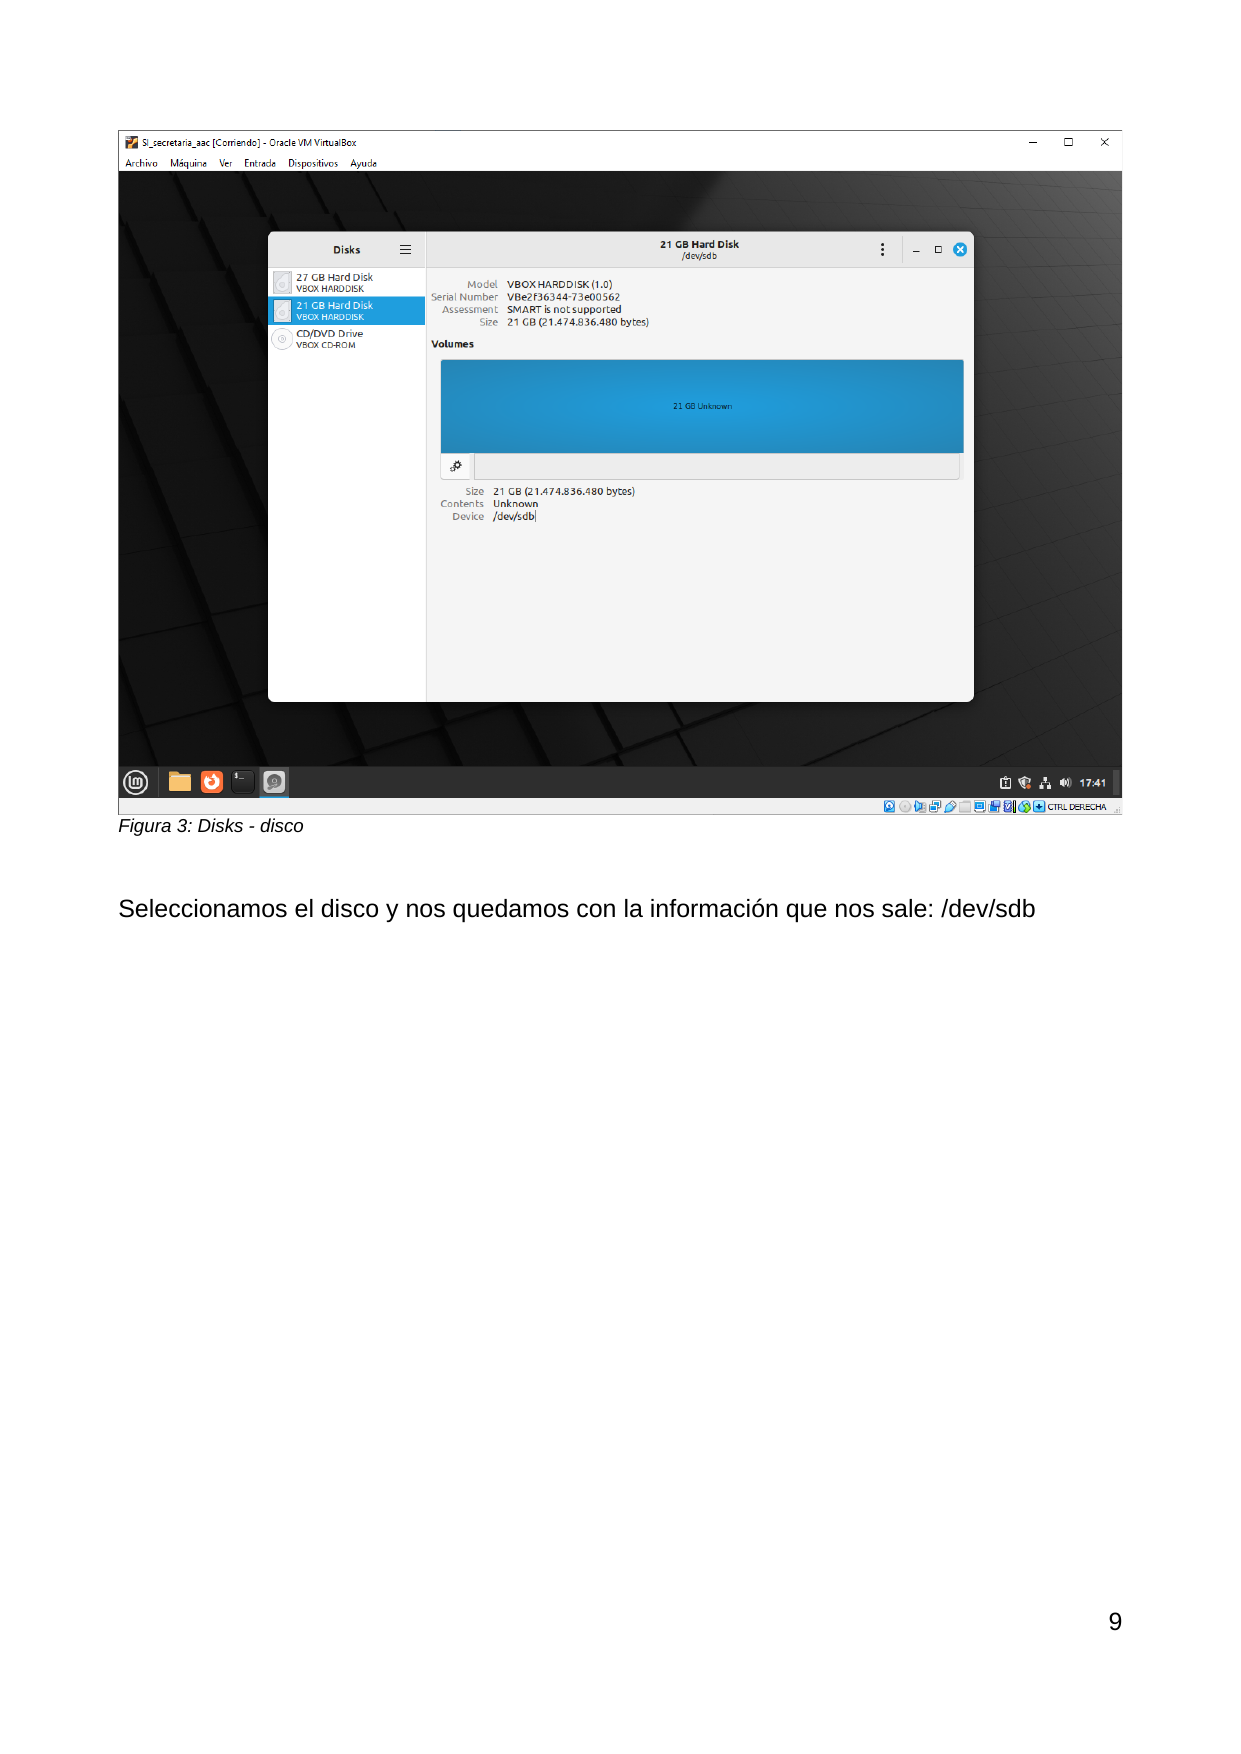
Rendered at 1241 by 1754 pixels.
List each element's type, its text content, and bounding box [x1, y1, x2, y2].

text Seleccionamos el disco y nos quedamos con la información que nos sale: /dev/sdb [118, 894, 1122, 923]
text Figura 3: Disks - disco [118, 815, 1122, 837]
picture [118, 130, 1123, 815]
